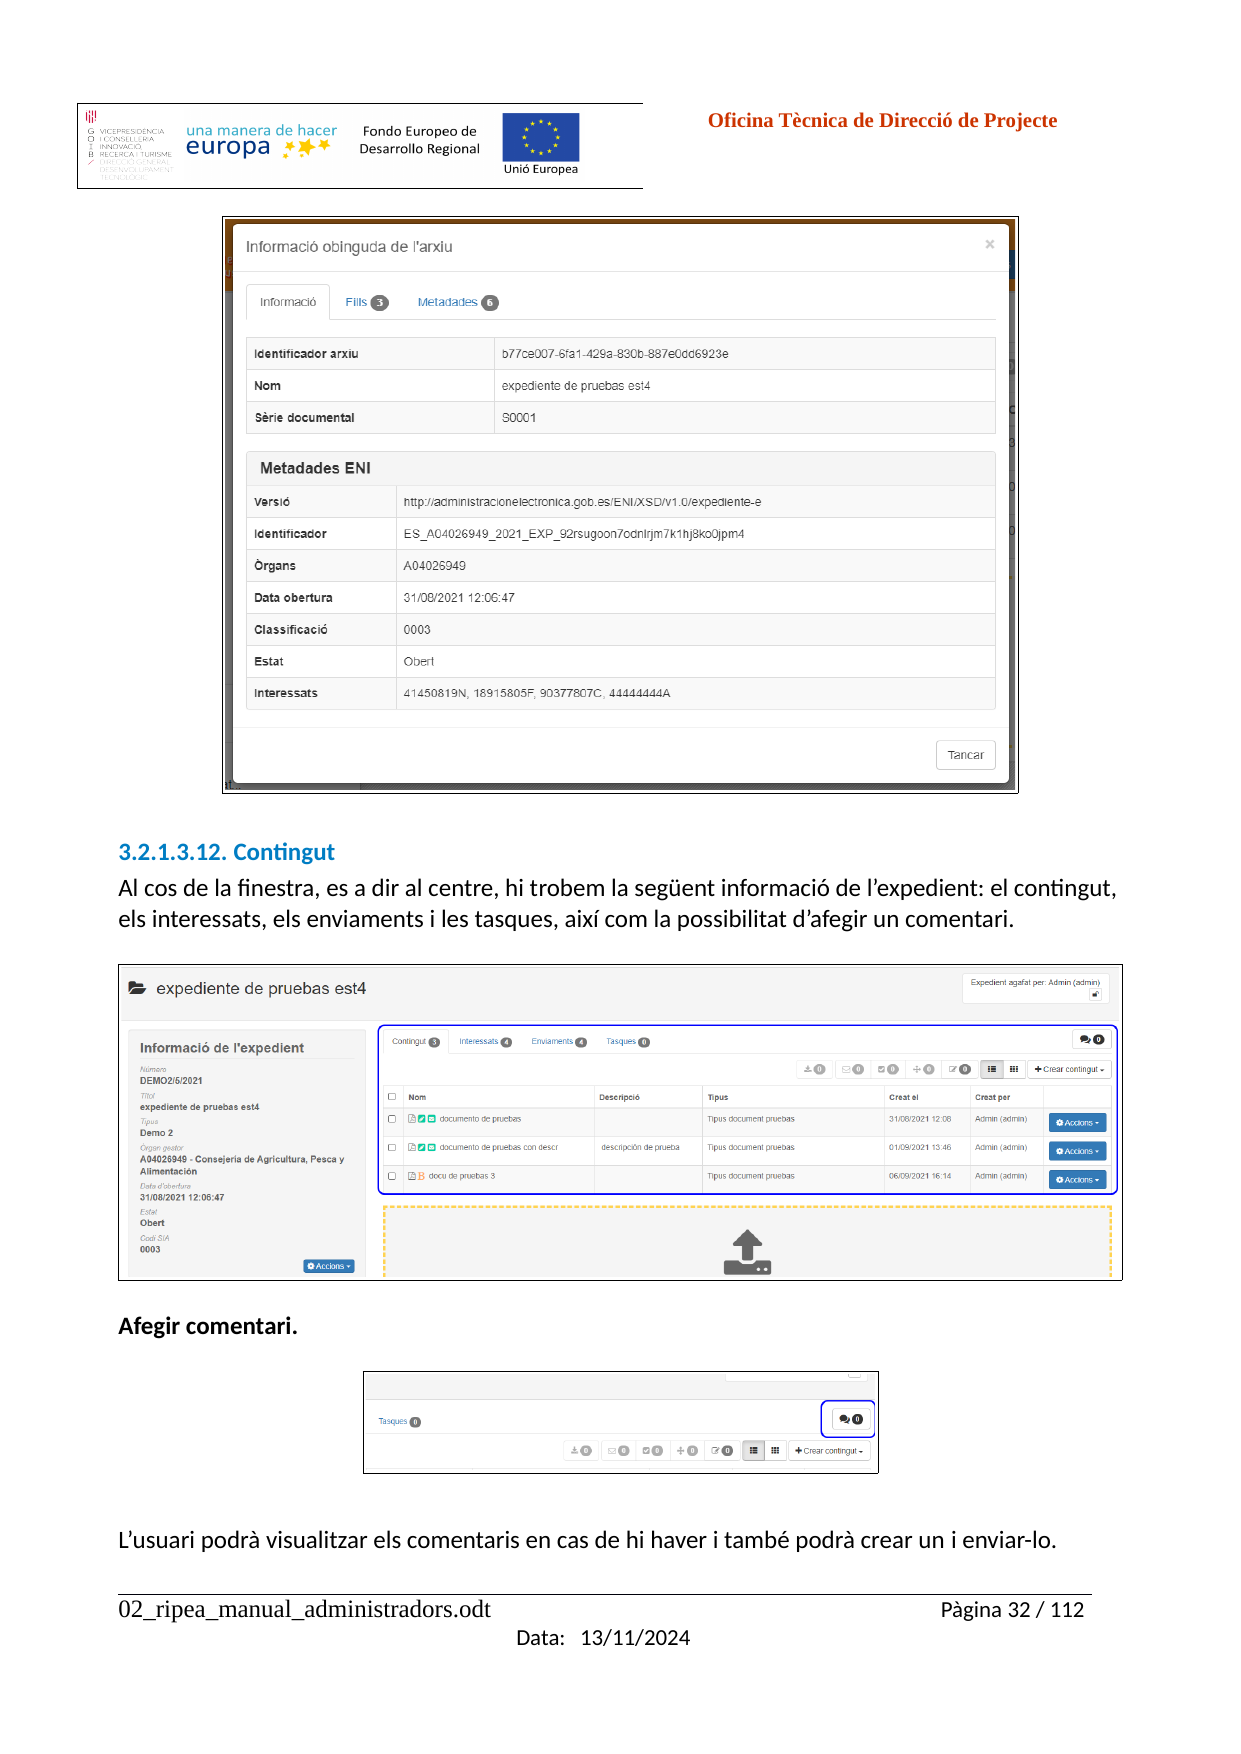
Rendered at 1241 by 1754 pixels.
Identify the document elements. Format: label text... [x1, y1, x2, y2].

picture [121, 967, 1119, 1277]
picture [184, 108, 585, 182]
text Al cos de la finestra, es a dir al centre, hi trobem la següent informació de l’expedient: el contingut, els interessats, els enviaments i les tasques, així com la possibilitat d’afegir un comentari. [118, 873, 1122, 934]
picture [82, 108, 178, 182]
text L’usuari podrà visualitzar els comentaris en cas de hi haver i també podrà crear un i enviar-lo. [118, 1524, 1122, 1554]
picture [225, 219, 1016, 790]
subtitle 3.2.1.3.12. Contingut [118, 836, 1122, 866]
text Afegir comentari. [118, 1310, 1122, 1341]
picture [365, 1374, 875, 1470]
